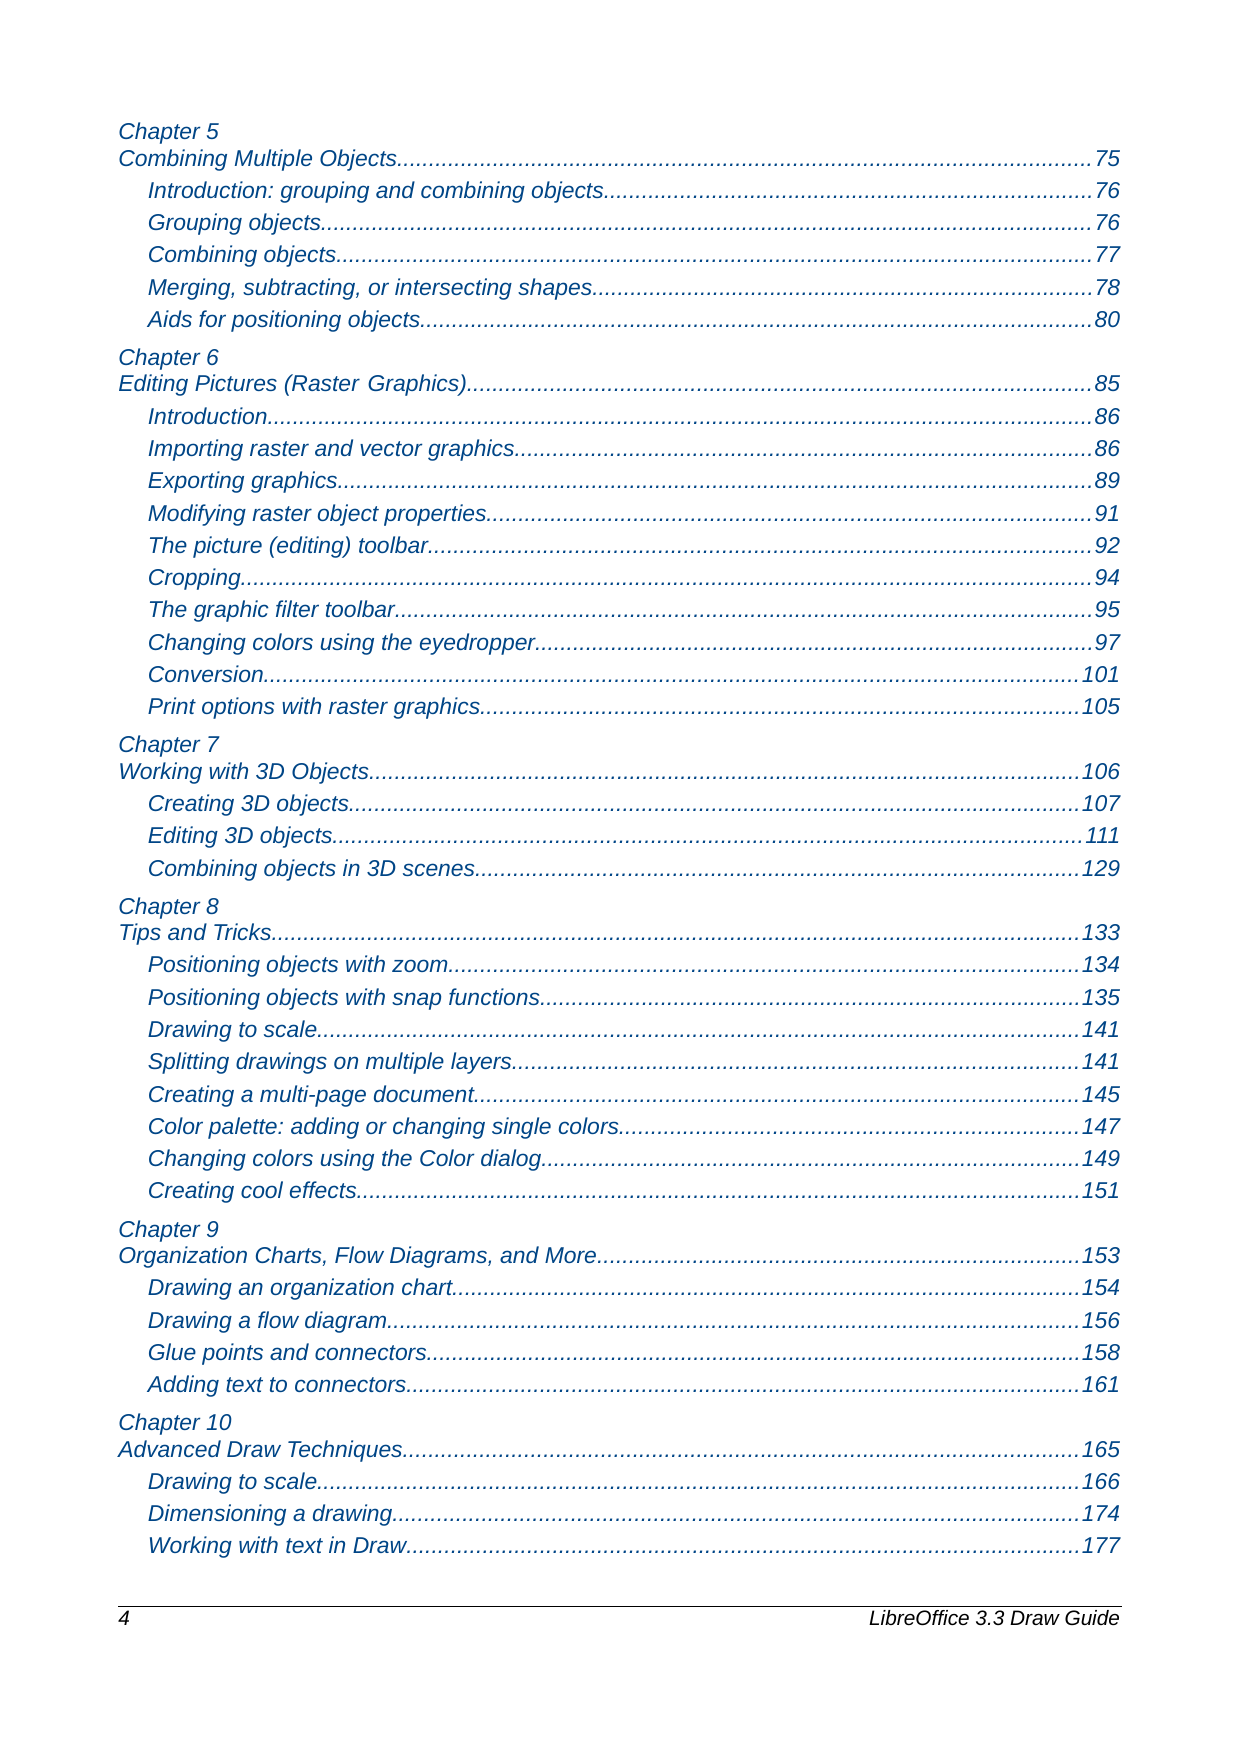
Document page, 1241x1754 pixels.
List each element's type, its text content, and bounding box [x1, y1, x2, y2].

text Chapter 7 Working with 3D Objects 106 [118, 731, 1122, 784]
text Changing colors using the eyedropper 97 [148, 629, 1122, 655]
text Chapter 10 Advanced Draw Techniques 165 [118, 1409, 1122, 1462]
text Drawing to scale 141 [148, 1016, 1122, 1042]
text Creating cool effects 151 [148, 1177, 1122, 1204]
text Chapter 5 Combining Multiple Objects 75 [118, 118, 1122, 171]
text Drawing an organization chart 154 [148, 1274, 1122, 1301]
text Editing 3D objects 111 [148, 822, 1122, 849]
text Grouping objects 76 [148, 209, 1122, 235]
text Exporting graphics 89 [148, 467, 1122, 494]
text Adding text to connectors 161 [148, 1371, 1122, 1397]
text Combining objects in 3D scenes 129 [148, 855, 1122, 881]
text Chapter 9 Organization Charts, Flow Diagrams, and More 153 [118, 1216, 1122, 1268]
text Importing raster and vector graphics 86 [148, 435, 1122, 461]
text Chapter 6 Editing Pictures (Raster Graphics) 85 [118, 344, 1122, 397]
text The graphic filter toolbar 95 [148, 596, 1122, 623]
text Print options with raster graphics 105 [148, 693, 1122, 720]
text Working with text in Draw 177 [148, 1532, 1122, 1559]
text Chapter 8 Tips and Tricks 133 [118, 893, 1122, 946]
text Introduction: grouping and combining objects 76 [148, 177, 1122, 203]
text Drawing a flow diagram 156 [148, 1307, 1122, 1333]
text Aids for positioning objects 80 [148, 306, 1122, 332]
text Dimensioning a drawing 174 [148, 1500, 1122, 1527]
text Color palette: adding or changing single colors 147 [148, 1113, 1122, 1139]
text Cropping 94 [148, 564, 1122, 591]
text Creating 3D objects 107 [148, 790, 1122, 816]
text The picture (editing) toolbar 92 [148, 532, 1122, 558]
text Drawing to scale 166 [148, 1468, 1122, 1494]
text Merging, subtracting, or intersecting shapes 78 [148, 274, 1122, 300]
text Combining objects 77 [148, 241, 1122, 268]
text Changing colors using the Color dialog 149 [148, 1145, 1122, 1172]
text Creating a multi-page document 145 [148, 1081, 1122, 1107]
text Positioning objects with snap functions 135 [148, 984, 1122, 1010]
text Conversion 101 [148, 661, 1122, 687]
text Positioning objects with zoom 134 [148, 951, 1122, 978]
text Splitting drawings on multiple layers 141 [148, 1048, 1122, 1075]
text Glue points and connectors 158 [148, 1339, 1122, 1365]
text Modifying raster object properties 91 [148, 499, 1122, 526]
text Introduction 86 [148, 403, 1122, 429]
